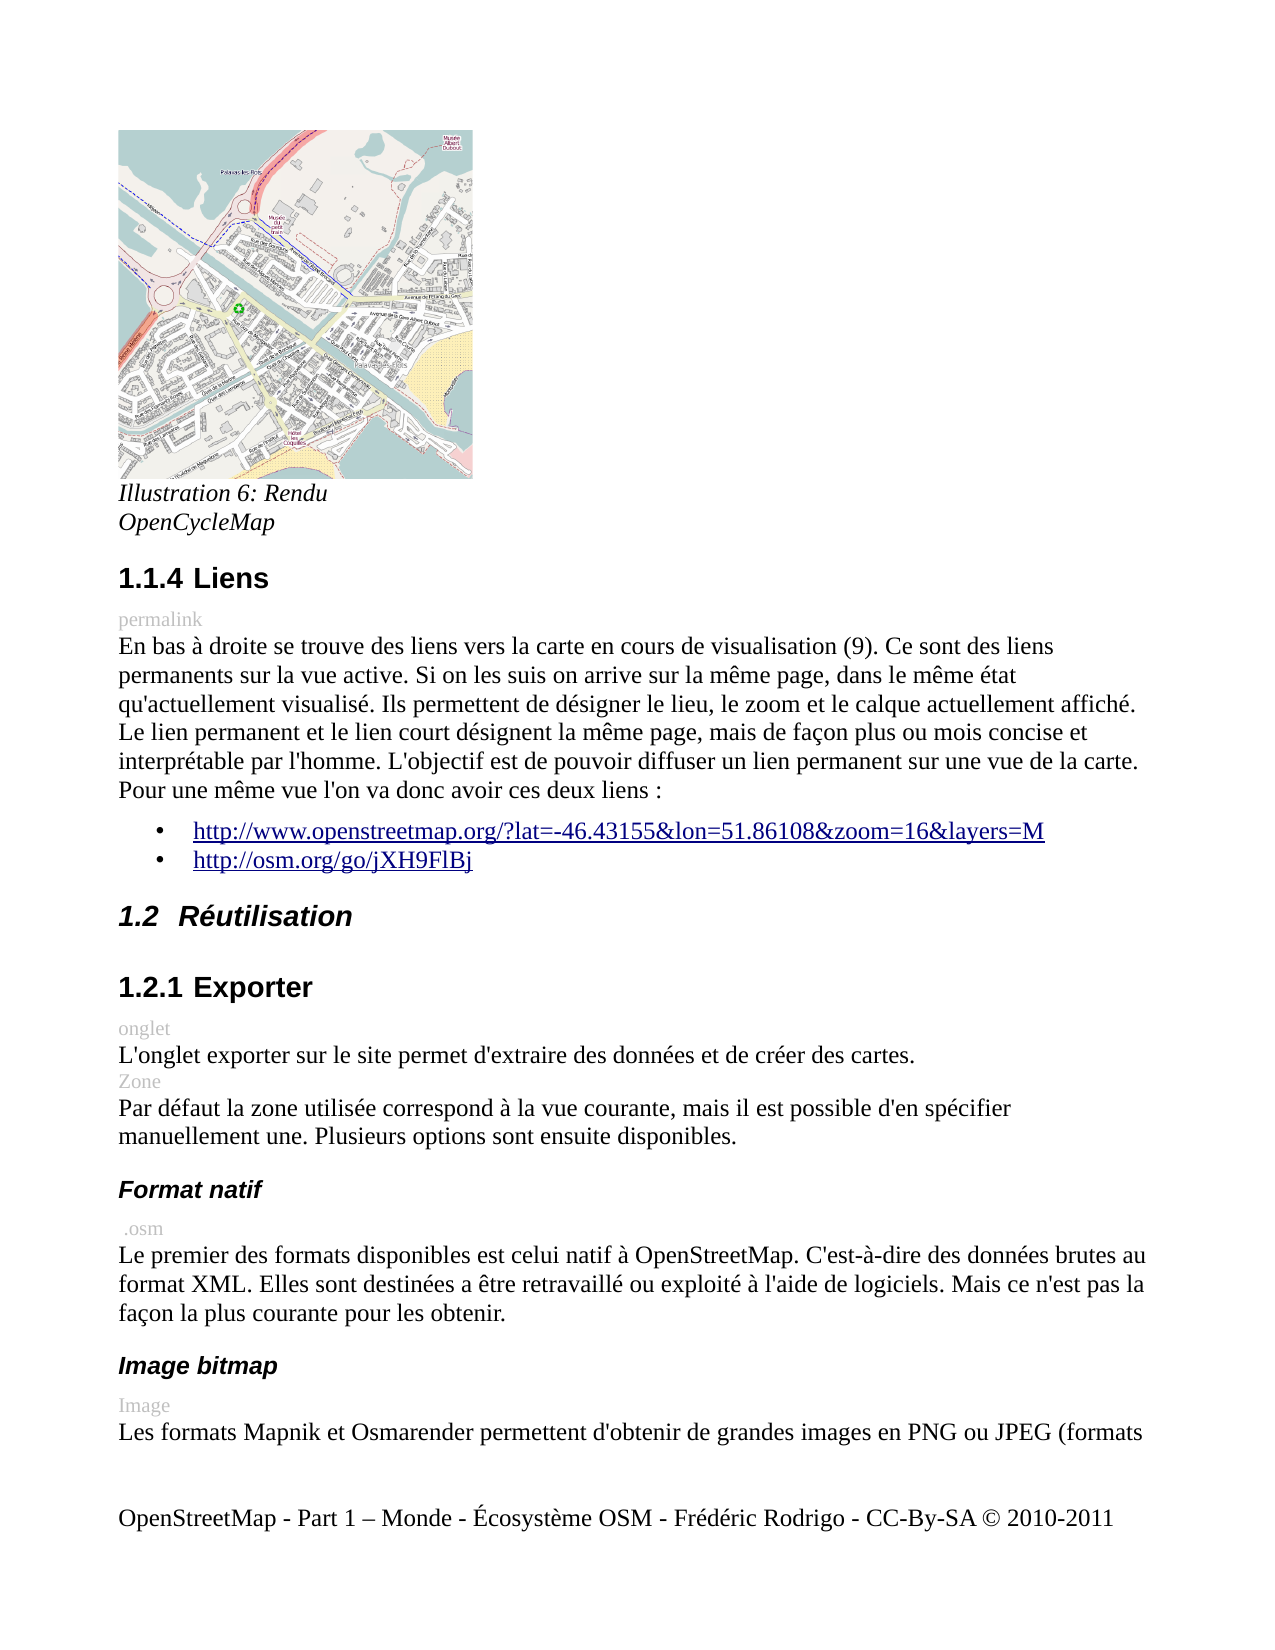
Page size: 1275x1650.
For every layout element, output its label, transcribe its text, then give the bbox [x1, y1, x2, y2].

text Les formats Mapnik et Osmarender permettent d'obtenir de grandes images en PNG ou JPEG (formats [118, 1417, 1157, 1445]
text Zone [118, 1068, 1157, 1093]
text Image [118, 1392, 1157, 1417]
text L'onglet exporter sur le site permet d'extraire des données et de créer des cartes. [118, 1040, 1157, 1068]
picture [118, 130, 473, 479]
subtitle Exporter [118, 970, 1157, 1003]
text En bas à droite se trouve des liens vers la carte en cours de visualisation (9). Ce sont des liens permanents sur la vue active. Si on les suis on arrive sur la même page, dans le même état qu'actuellement visualisé. Ils permettent de désigner le lieu, le zoom et le calque actuellement affiché. Le lien permanent et le lien court désignent la même page, mais de façon plus ou mois concise et interprétable par l'homme. L'objectif est de pouvoir diffuser un lien permanent sur une vue de la carte. Pour une même vue l'on va donc avoir ces deux liens : [118, 631, 1157, 804]
subtitle Image bitmap [118, 1351, 1157, 1380]
list http://osm.org/go/jXH9FlBj [156, 845, 1157, 874]
subtitle Liens [118, 561, 1157, 594]
subtitle Réutilisation [118, 899, 1157, 932]
list http://www.openstreetmap.org/?lat=-46.43155&lon=51.86108&zoom=16&layers=M [156, 816, 1157, 845]
text onglet [118, 1016, 1157, 1040]
text Par défaut la zone utilisée correspond à la vue courante, mais il est possible d'en spécifier manuellement une. Plusieurs options sont ensuite disponibles. [118, 1093, 1157, 1150]
text .osm [118, 1216, 1157, 1240]
text Illustration 6: Rendu OpenCycleMap [118, 479, 472, 536]
text Le premier des formats disponibles est celui natif à OpenStreetMap. C'est-à-dire des données brutes au format XML. Elles sont destinées a être retravaillé ou exploité à l'aide de logiciels. Mais ce n'est pas la façon la plus courante pour les obtenir. [118, 1240, 1157, 1326]
text permalink [118, 607, 1157, 631]
subtitle Format natif [118, 1175, 1157, 1204]
